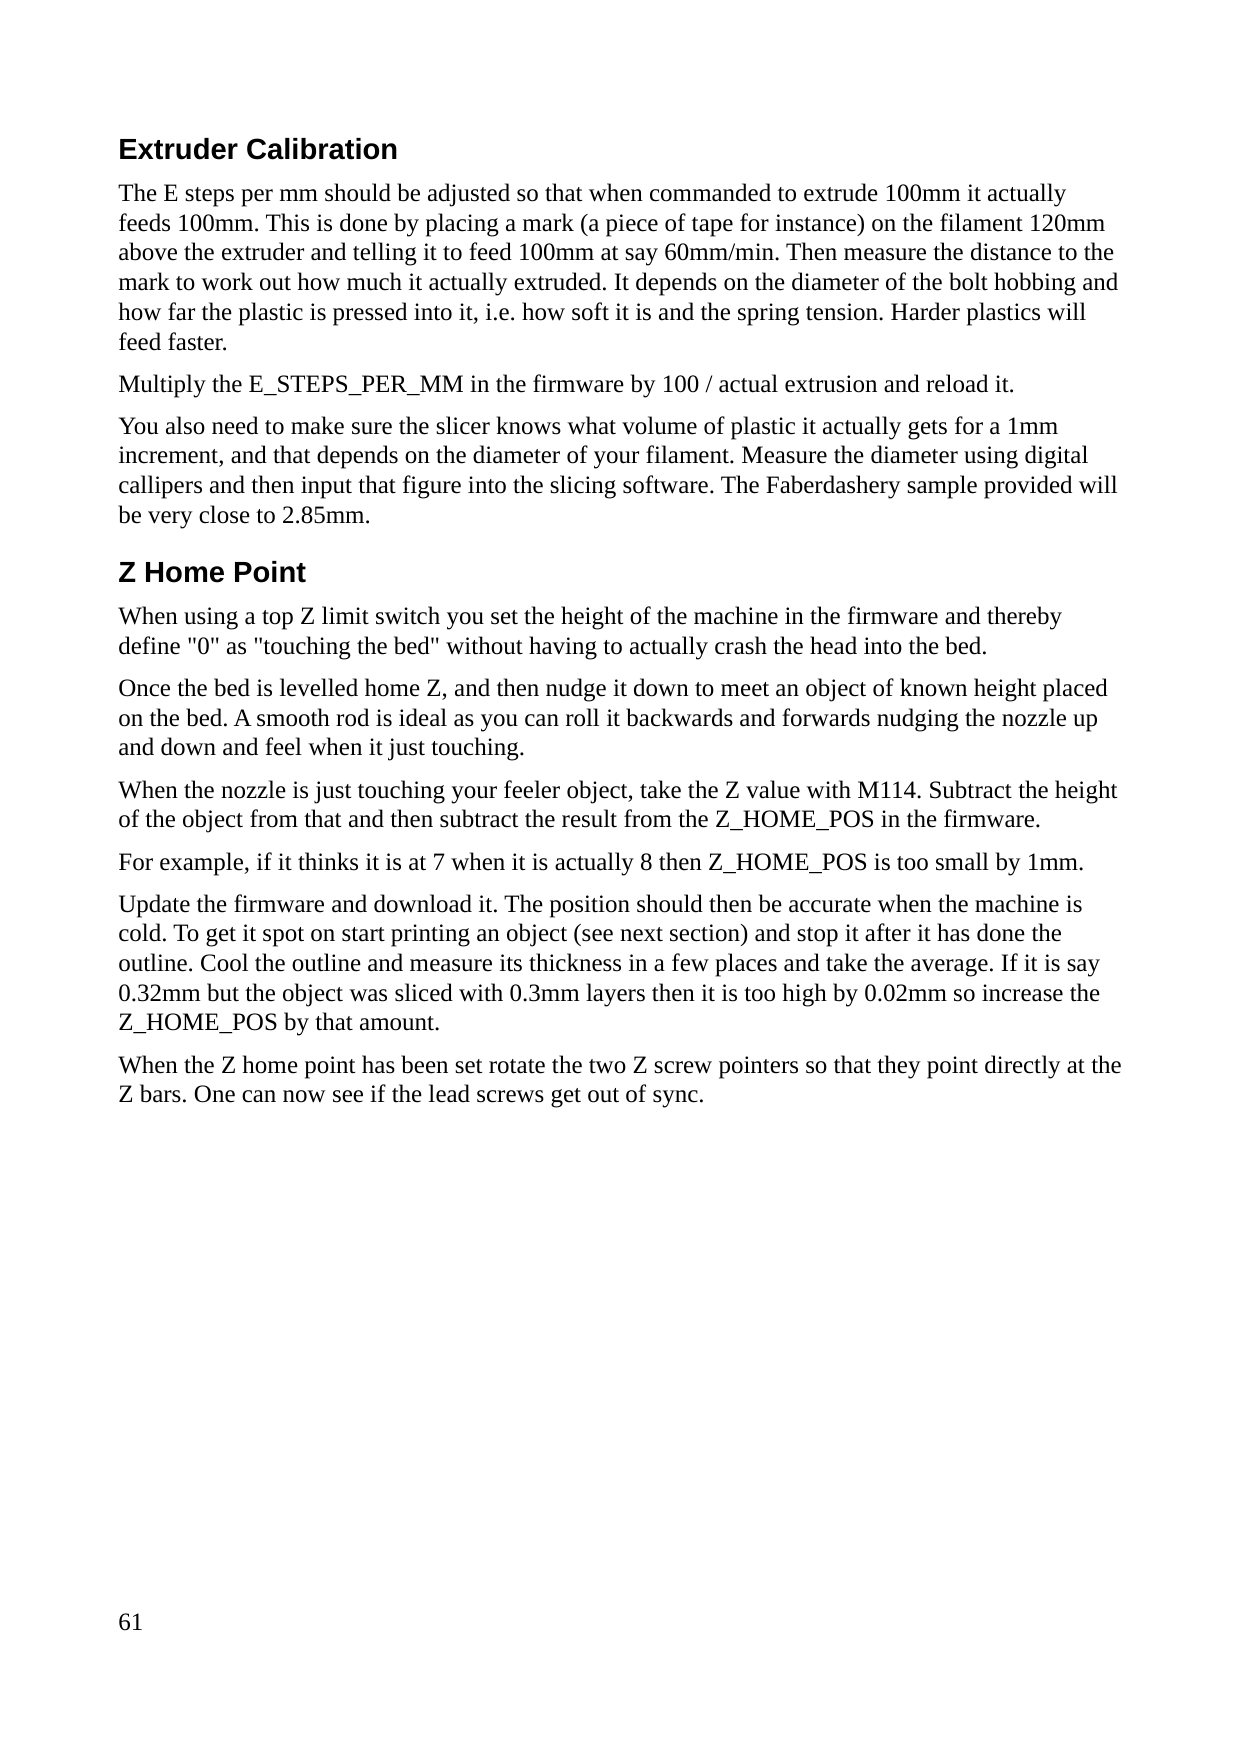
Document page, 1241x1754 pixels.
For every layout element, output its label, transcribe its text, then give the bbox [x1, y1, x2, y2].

text For example, if it thinks it is at 7 when it is actually 8 then Z_HOME_POS is too small by 1mm. [118, 846, 1122, 875]
text Multiply the E_STEPS_PER_MM in the firmware by 100 / actual extrusion and reload it. [118, 368, 1122, 397]
text The E steps per mm should be adjusted so that when commanded to extrude 100mm it actually feeds 100mm. This is done by placing a mark (a piece of tape for instance) on the filament 120mm above the extruder and telling it to feed 100mm at say 60mm/min. Then measure the distance to the mark to work out how much it actually extruded. It depends on the diameter of the bolt hobbing and how far the plastic is pressed into it, i.e. how soft it is and the spring tension. Harder plastics will feed faster. [118, 177, 1122, 355]
text Update the firmware and download it. The position should then be accurate when the machine is cold. To get it spot on start printing an object (see next section) and stop it after it has done the outline. Cool the outline and measure its thickness in a few places and take the average. If it is say 0.32mm but the object was sliced with 0.3mm layers then it is too high by 0.02mm so increase the Z_HOME_POS by that amount. [118, 888, 1122, 1036]
subtitle Z Home Point [118, 555, 1122, 588]
subtitle Extruder Calibration [118, 132, 1122, 165]
text When the Z home point has been set rotate the two Z screw pointers so that they point directly at the Z bars. One can now see if the lead screws get out of sync. [118, 1049, 1122, 1108]
text When the nozzle is just touching your feeler object, take the Z value with M114. Subtract the height of the object from that and then subtract the result from the Z_HOME_POS in the firmware. [118, 774, 1122, 833]
text You also need to make sure the slicer knows what volume of plastic it actually gets for a 1mm increment, and that depends on the diameter of your filament. Measure the diameter using digital callipers and then input that figure into the slicing software. The Faberdashery sample provided will be very close to 2.85mm. [118, 410, 1122, 529]
text When using a top Z limit switch you set the height of the machine in the firmware and thereby define "0" as "touching the bed" without having to actually crash the head into the bed. [118, 600, 1122, 660]
text Once the bed is levelled home Z, and then nudge it down to meet an object of known height placed on the bed. A smooth rod is ideal as you can roll it backwards and forwards nudging the nozzle up and down and feel when it just touching. [118, 672, 1122, 761]
